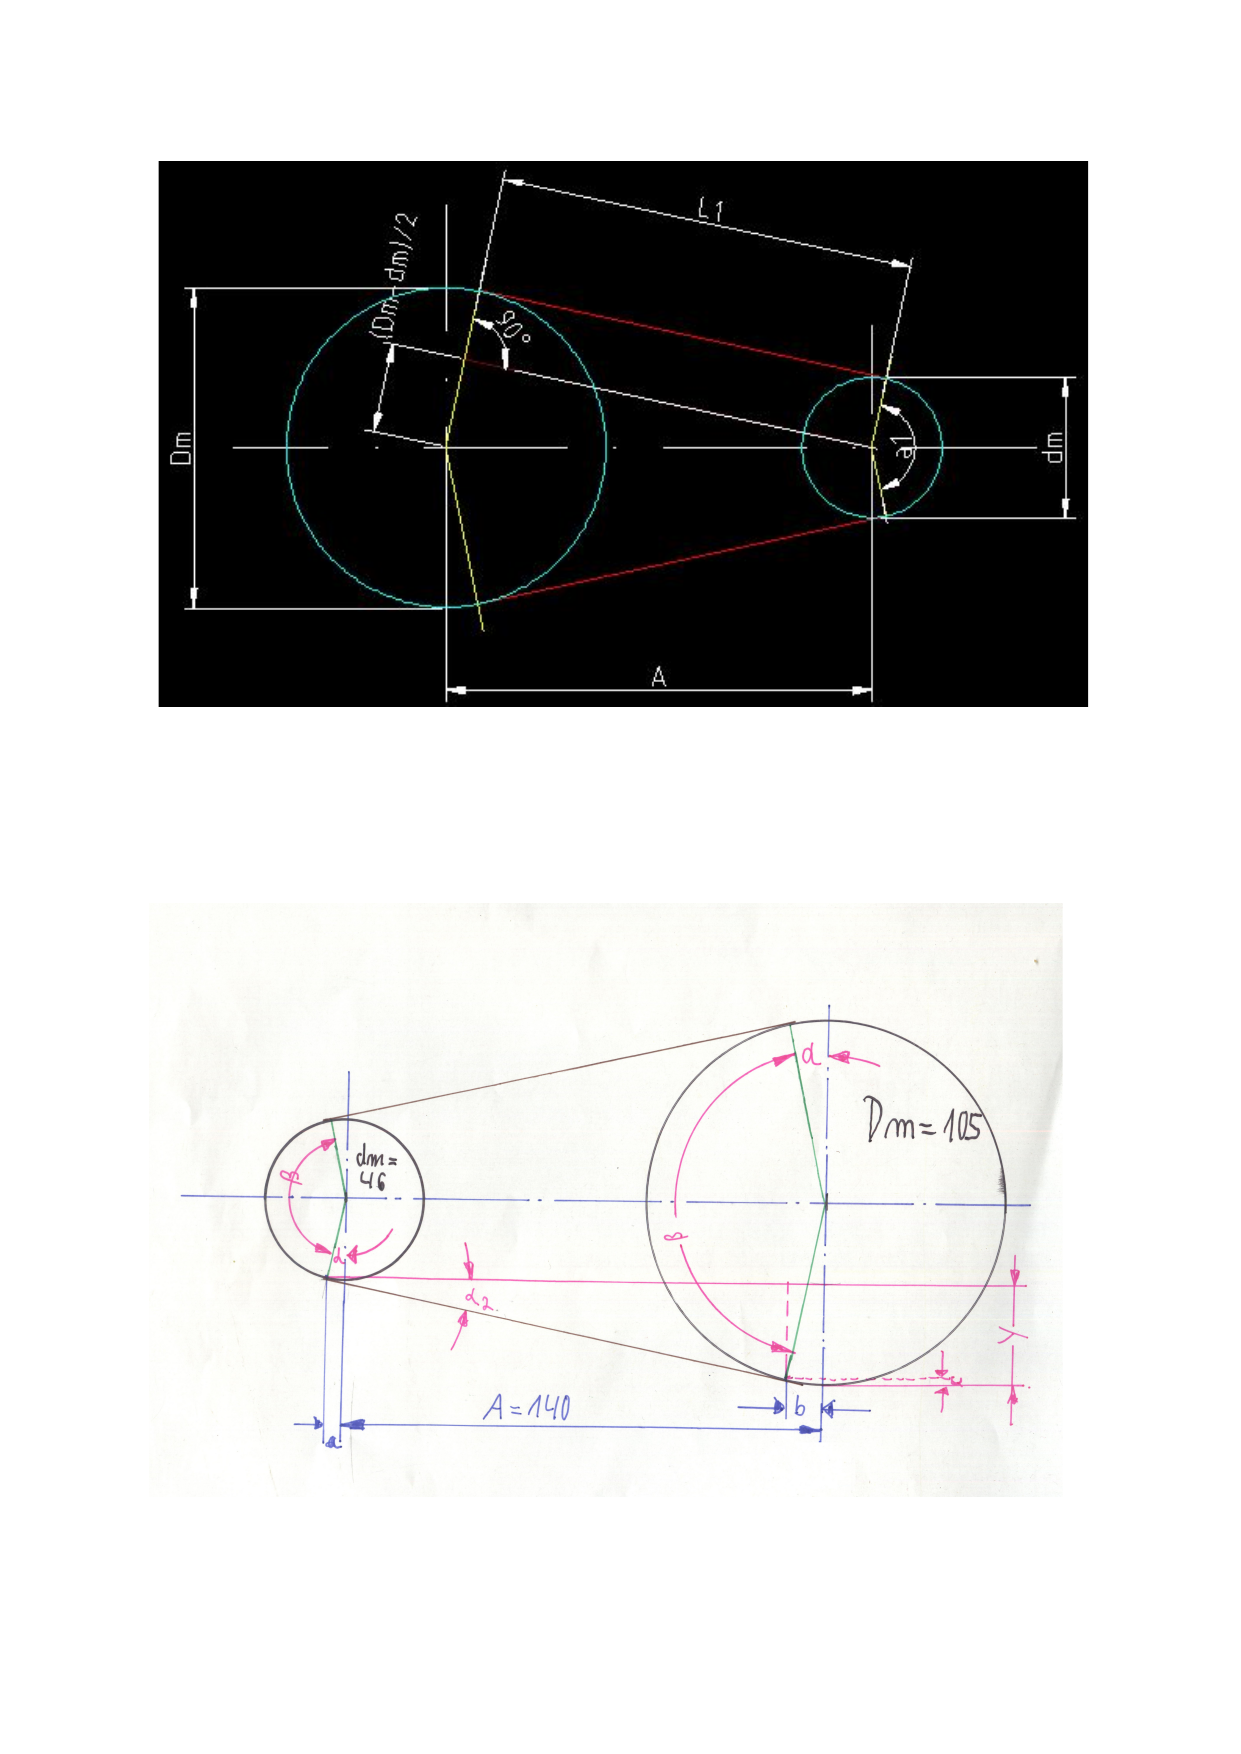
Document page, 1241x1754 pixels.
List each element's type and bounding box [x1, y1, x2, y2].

picture [158, 161, 1089, 707]
picture [149, 903, 1063, 1497]
